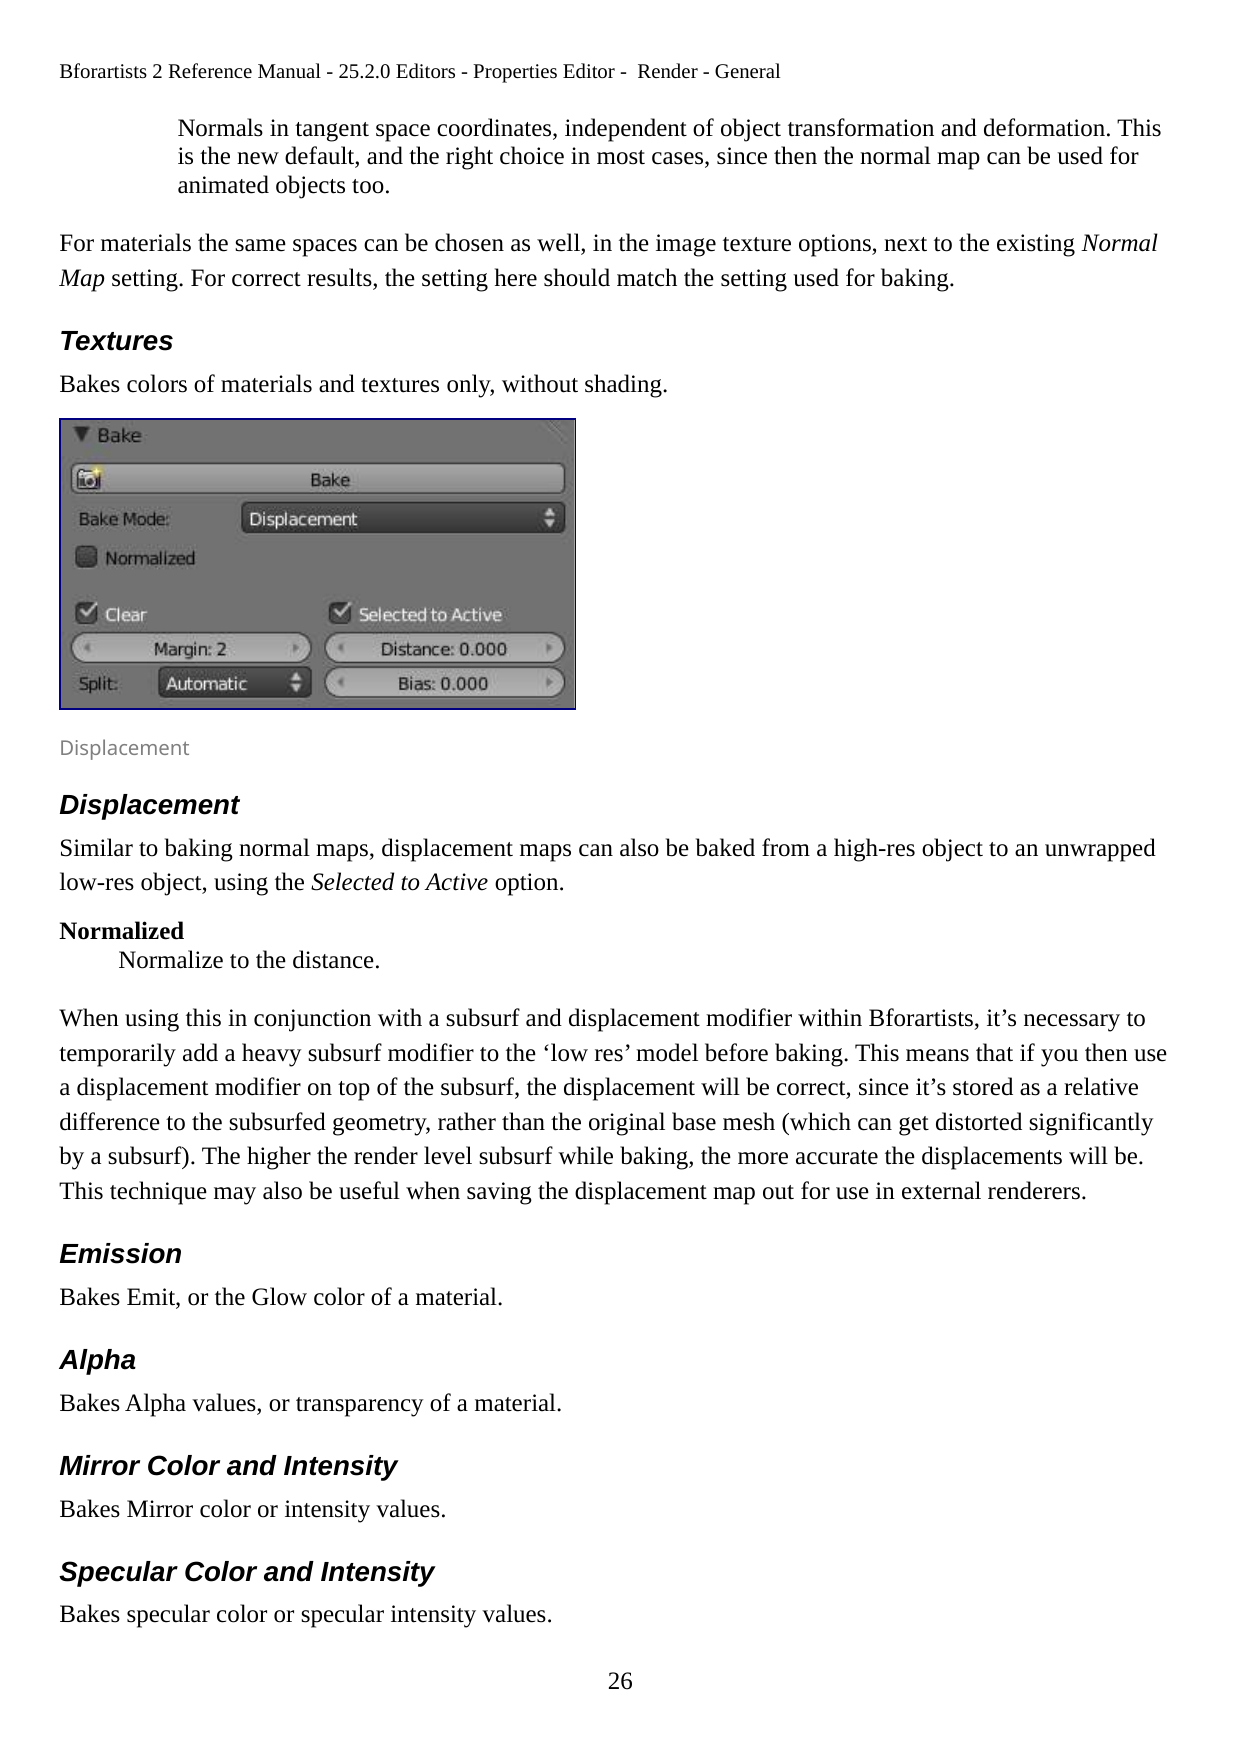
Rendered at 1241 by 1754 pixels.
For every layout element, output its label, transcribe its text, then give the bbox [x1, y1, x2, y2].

text For materials the same spaces can be chosen as well, in the image texture options, next to the existing Normal Map setting. For correct results, the setting here should match the setting used for baking. [59, 228, 1181, 292]
list Normals in tangent space coordinates, independent of object transformation and deformation. This is the new default, and the right choice in most cases, since then the normal map can be used for animated objects too. [177, 113, 1181, 199]
text When using this in conjunction with a subsurf and displacement modifier within Bforartists, it’s necessary to temporarily add a heavy subsurf modifier to the ‘low res’ model before baking. This means that if you then use a displacement modifier on top of the subsurf, the displacement will be correct, since it’s stored as a relative difference to the subsurfed geometry, rather than the original base mesh (which can get distorted significantly by a subsurf). The higher the render level subsurf while baking, the more accurate the displacements will be. This technique may also be useful when saving the displacement map out for use in external renderers. [59, 1003, 1181, 1204]
text Bakes specular color or specular intensity values. [59, 1599, 1181, 1628]
text Bakes Mirror color or intensity values. [59, 1494, 1181, 1522]
subtitle Normalized [59, 916, 1181, 945]
text Bakes Emit, or the Glow color of a material. [59, 1282, 1181, 1311]
picture [61, 420, 575, 708]
list Normalize to the distance. [118, 945, 1181, 974]
subtitle Mirror Color and Intensity [59, 1449, 1181, 1481]
subtitle Displacement [59, 788, 1181, 820]
subtitle Specular Color and Intensity [59, 1555, 1181, 1587]
text Similar to baking normal maps, displacement maps can also be baked from a high-res object to an unwrapped low-res object, using the Selected to Active option. [59, 833, 1181, 896]
text Bakes Alpha values, or transparency of a material. [59, 1388, 1181, 1416]
text Displacement [59, 730, 1181, 761]
subtitle Alpha [59, 1343, 1181, 1375]
text Bakes colors of materials and textures only, without shading. [59, 369, 1181, 397]
subtitle Textures [59, 324, 1181, 356]
subtitle Emission [59, 1237, 1181, 1269]
